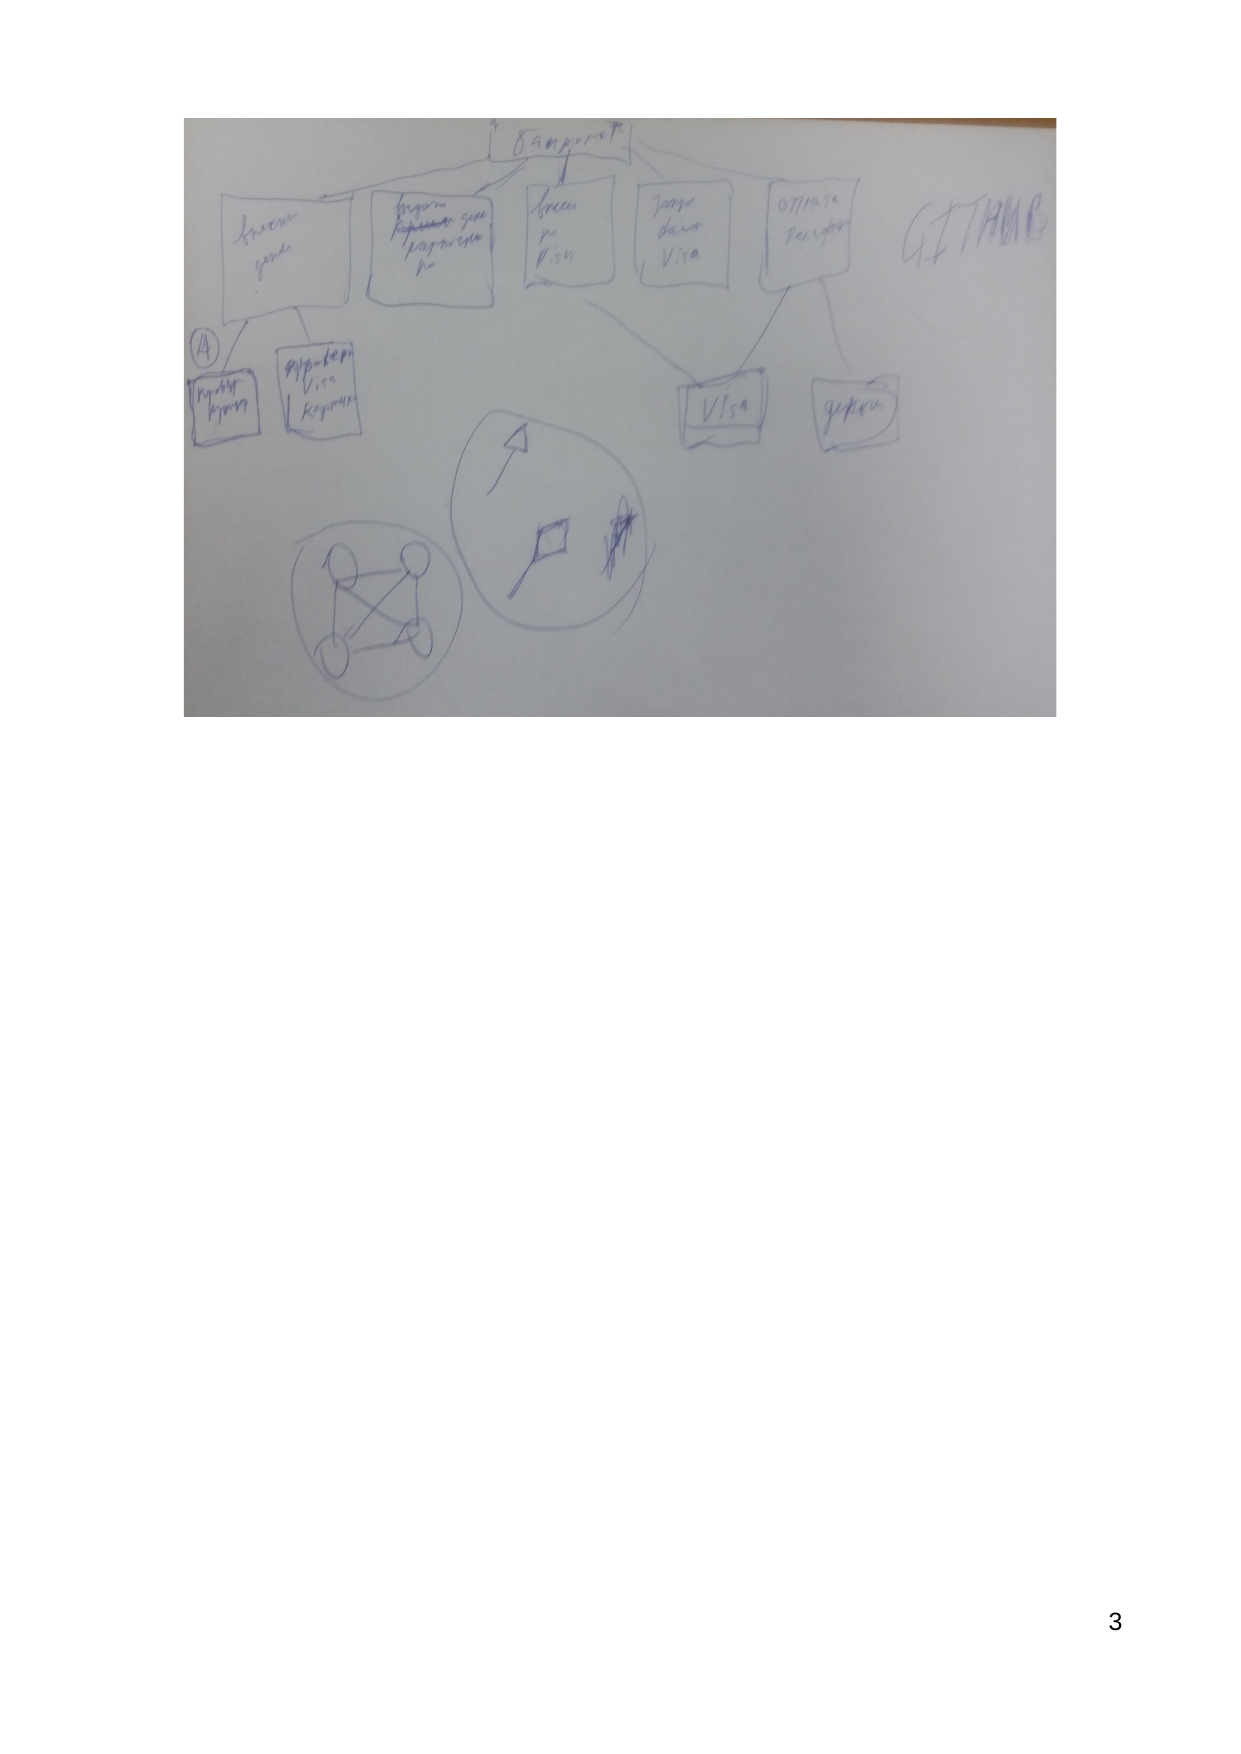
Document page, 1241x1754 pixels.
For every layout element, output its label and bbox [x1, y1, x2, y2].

picture [183, 118, 1057, 717]
